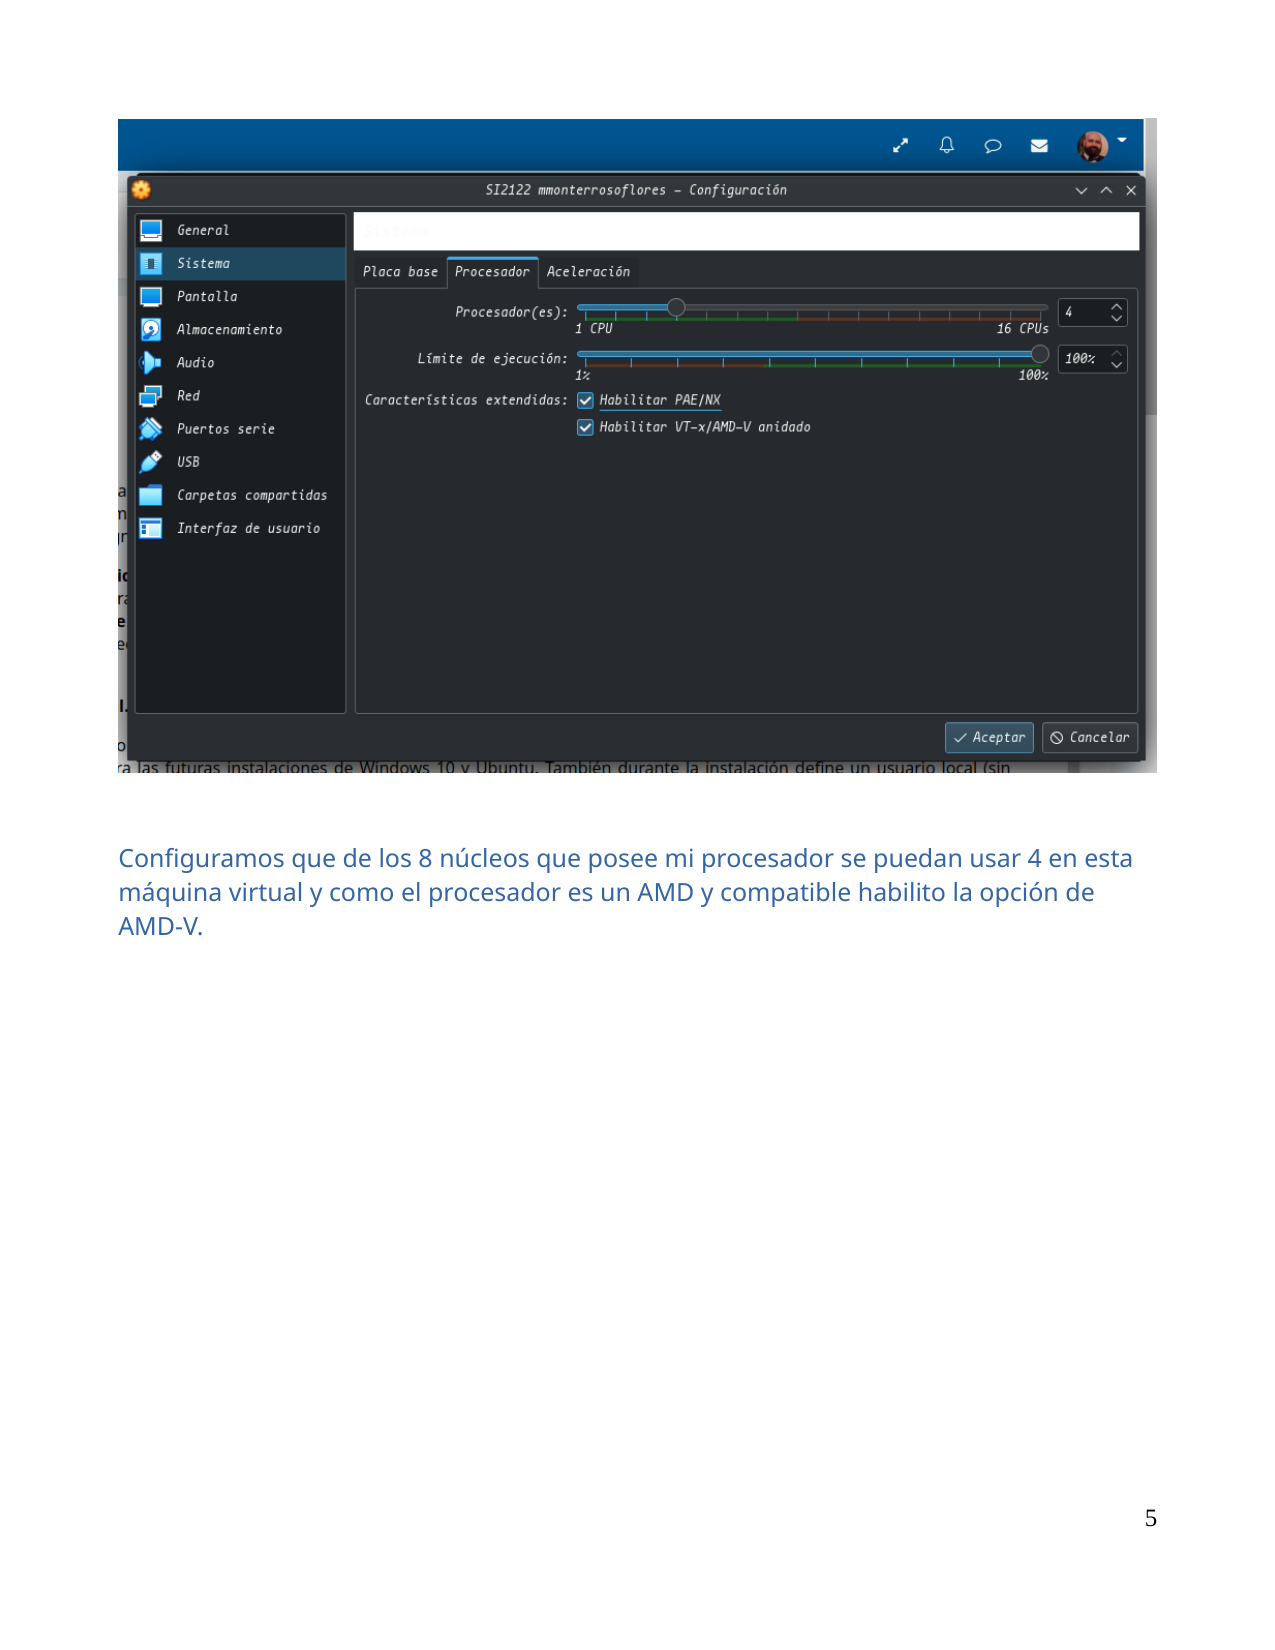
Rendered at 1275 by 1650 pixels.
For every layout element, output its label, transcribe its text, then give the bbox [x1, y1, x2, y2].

table_header [118, 773, 1157, 806]
picture [118, 118, 1157, 773]
text Configuramos que de los 8 núcleos que posee mi procesador se puedan usar 4 en esta máquina virtual y como el procesador es un AMD y compatible habilito la opción de AMD-V. [118, 841, 1157, 943]
